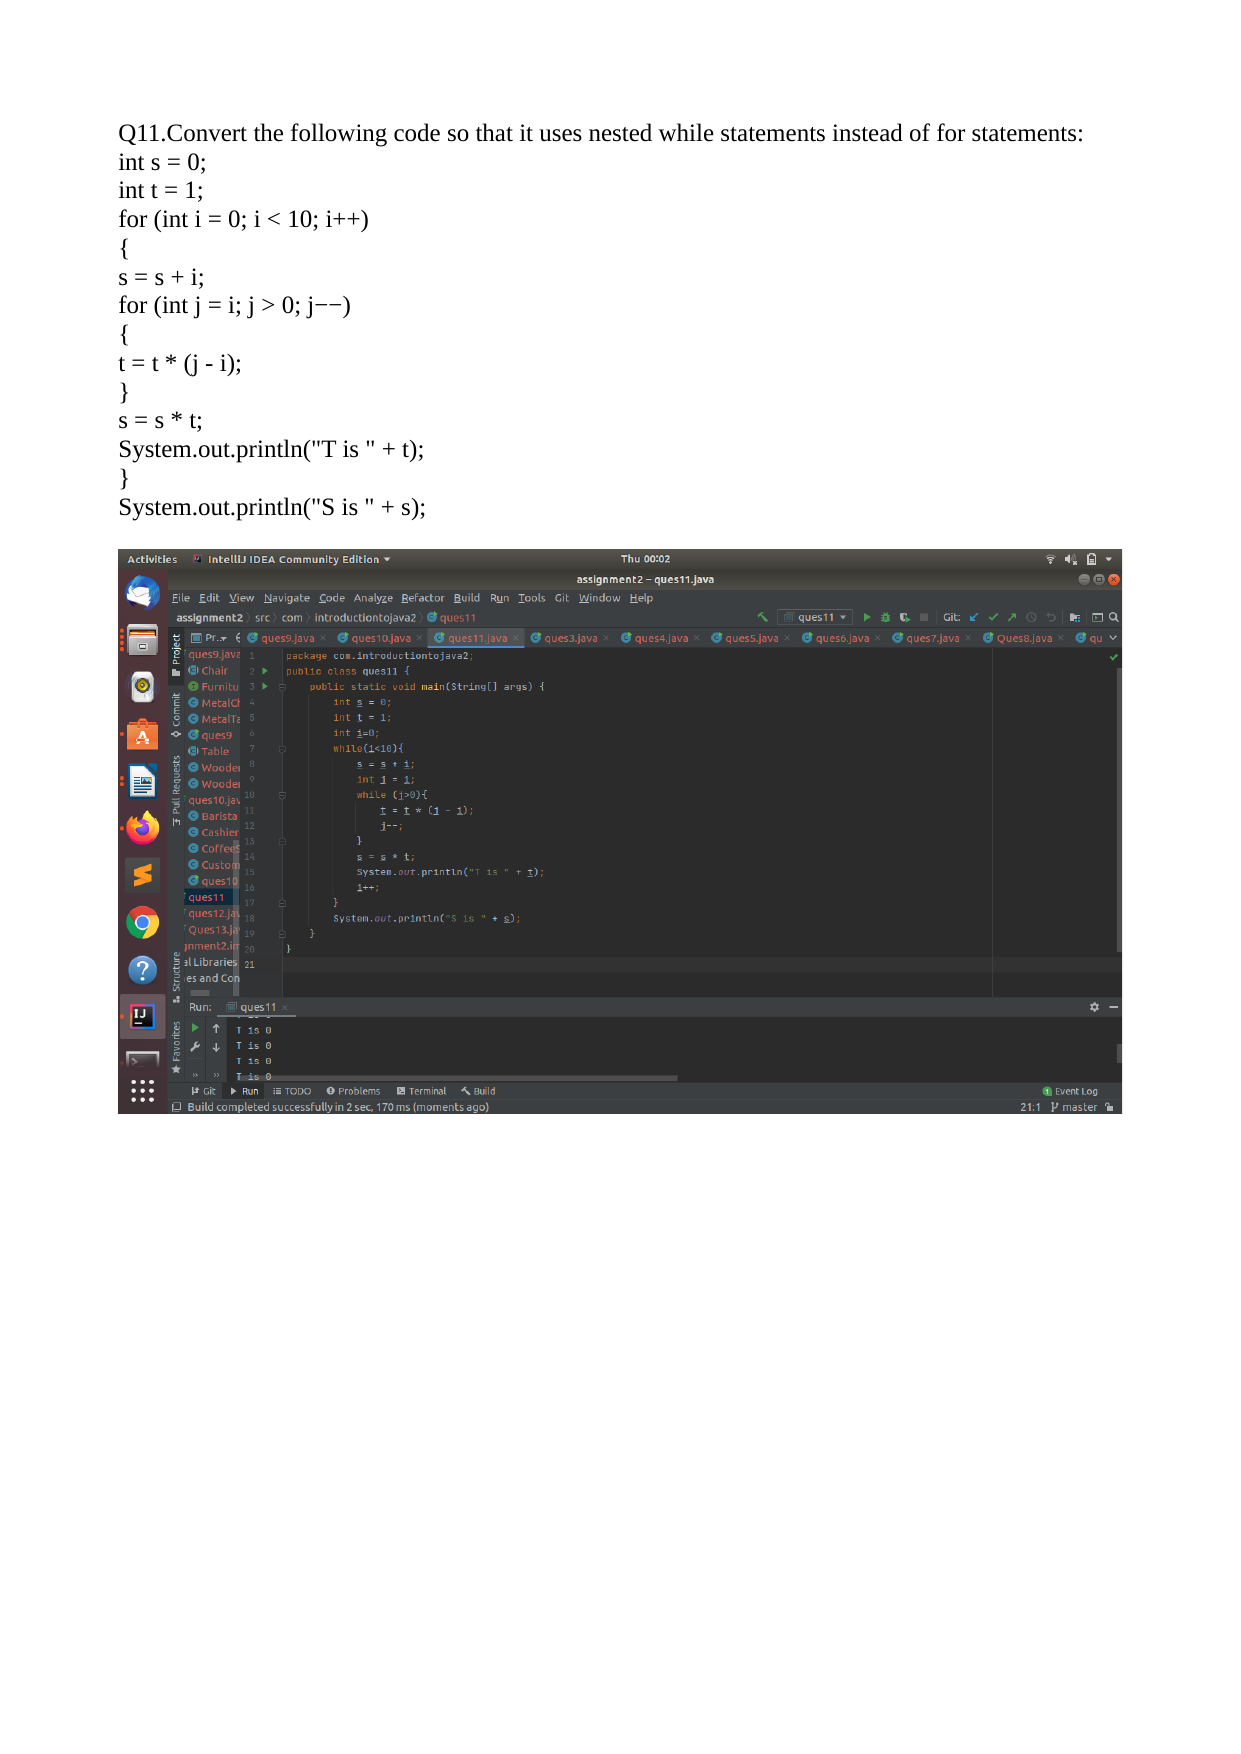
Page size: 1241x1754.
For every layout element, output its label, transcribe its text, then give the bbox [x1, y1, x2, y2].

text Q11.Convert the following code so that it uses nested while statements instead of for statements: int s = 0; int t = 1; for (int i = 0; i < 10; i++) { s = s + i; for (int j = i; j > 0; j−−) { t = t * (j - i); } s = s * t; System.out.println("T is " + t); } System.out.println("S is " + s); [118, 118, 1122, 521]
picture [118, 549, 1123, 1114]
